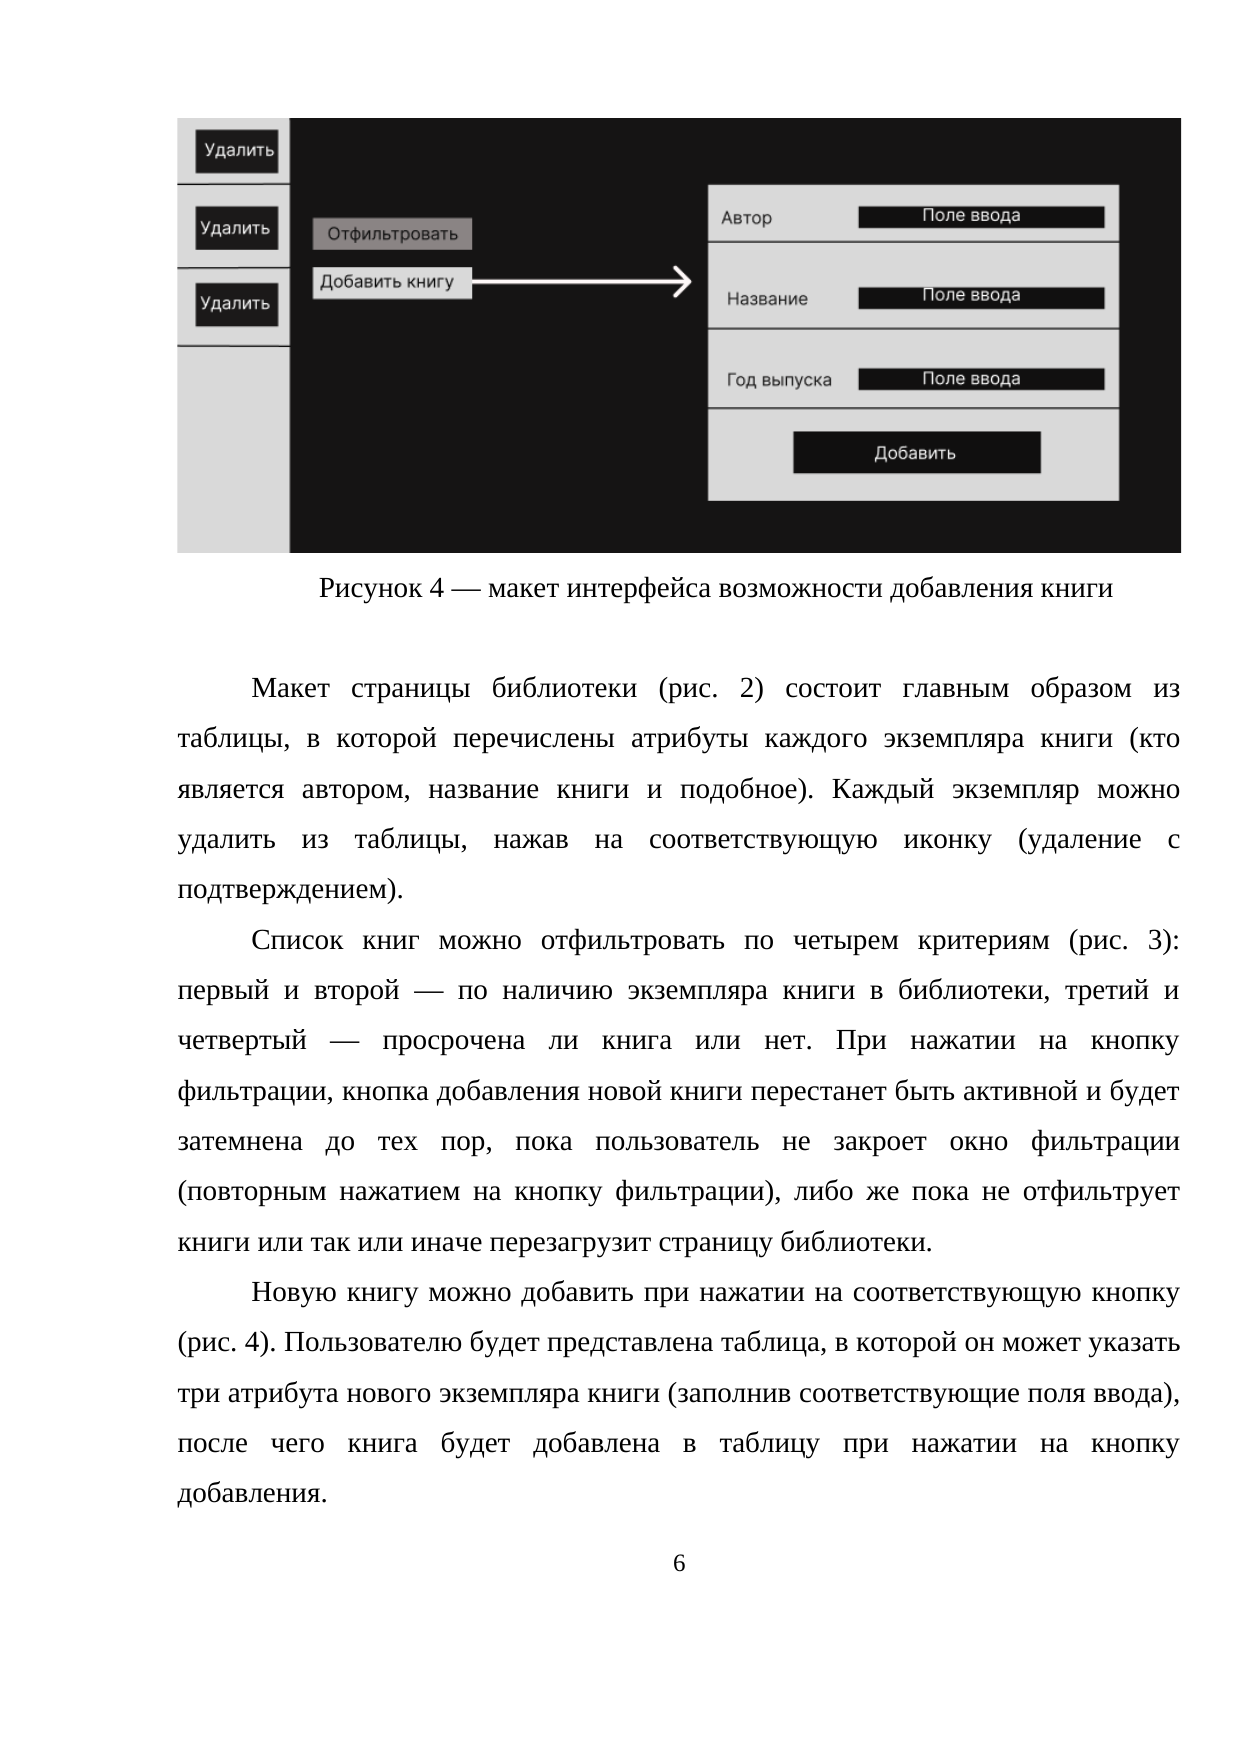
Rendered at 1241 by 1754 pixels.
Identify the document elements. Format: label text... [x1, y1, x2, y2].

text Список книг можно отфильтровать по четырем критериям (рис. 3): первый и второй — по наличию экземпляра книги в библиотеки, третий и четвертый — просрочена ли книга или нет. При нажатии на кнопку фильтрации, кнопка добавления новой книги перестанет быть активной и будет затемнена до тех пор, пока пользователь не закроет окно фильтрации (повторным нажатием на кнопку фильтрации), либо же пока не отфильтрует книги или так или иначе перезагрузит страницу библиотеки. [177, 922, 1181, 1257]
picture [177, 118, 1182, 553]
text Новую книгу можно добавить при нажатии на соответствующую кнопку (рис. 4). Пользователю будет представлена таблица, в которой он может указать три атрибута нового экземпляра книги (заполнив соответствующие поля ввода), после чего книга будет добавлена в таблицу при нажатии на кнопку добавления. [177, 1274, 1181, 1509]
text Макет страницы библиотеки (рис. 2) состоит главным образом из таблицы, в которой перечислены атрибуты каждого экземпляра книги (кто является автором, название книги и подобное). Каждый экземпляр можно удалить из таблицы, нажав на соответствующую иконку (удаление с подтверждением). [177, 670, 1181, 905]
text Рисунок 4 — макет интерфейса возможности добавления книги [177, 553, 1181, 603]
